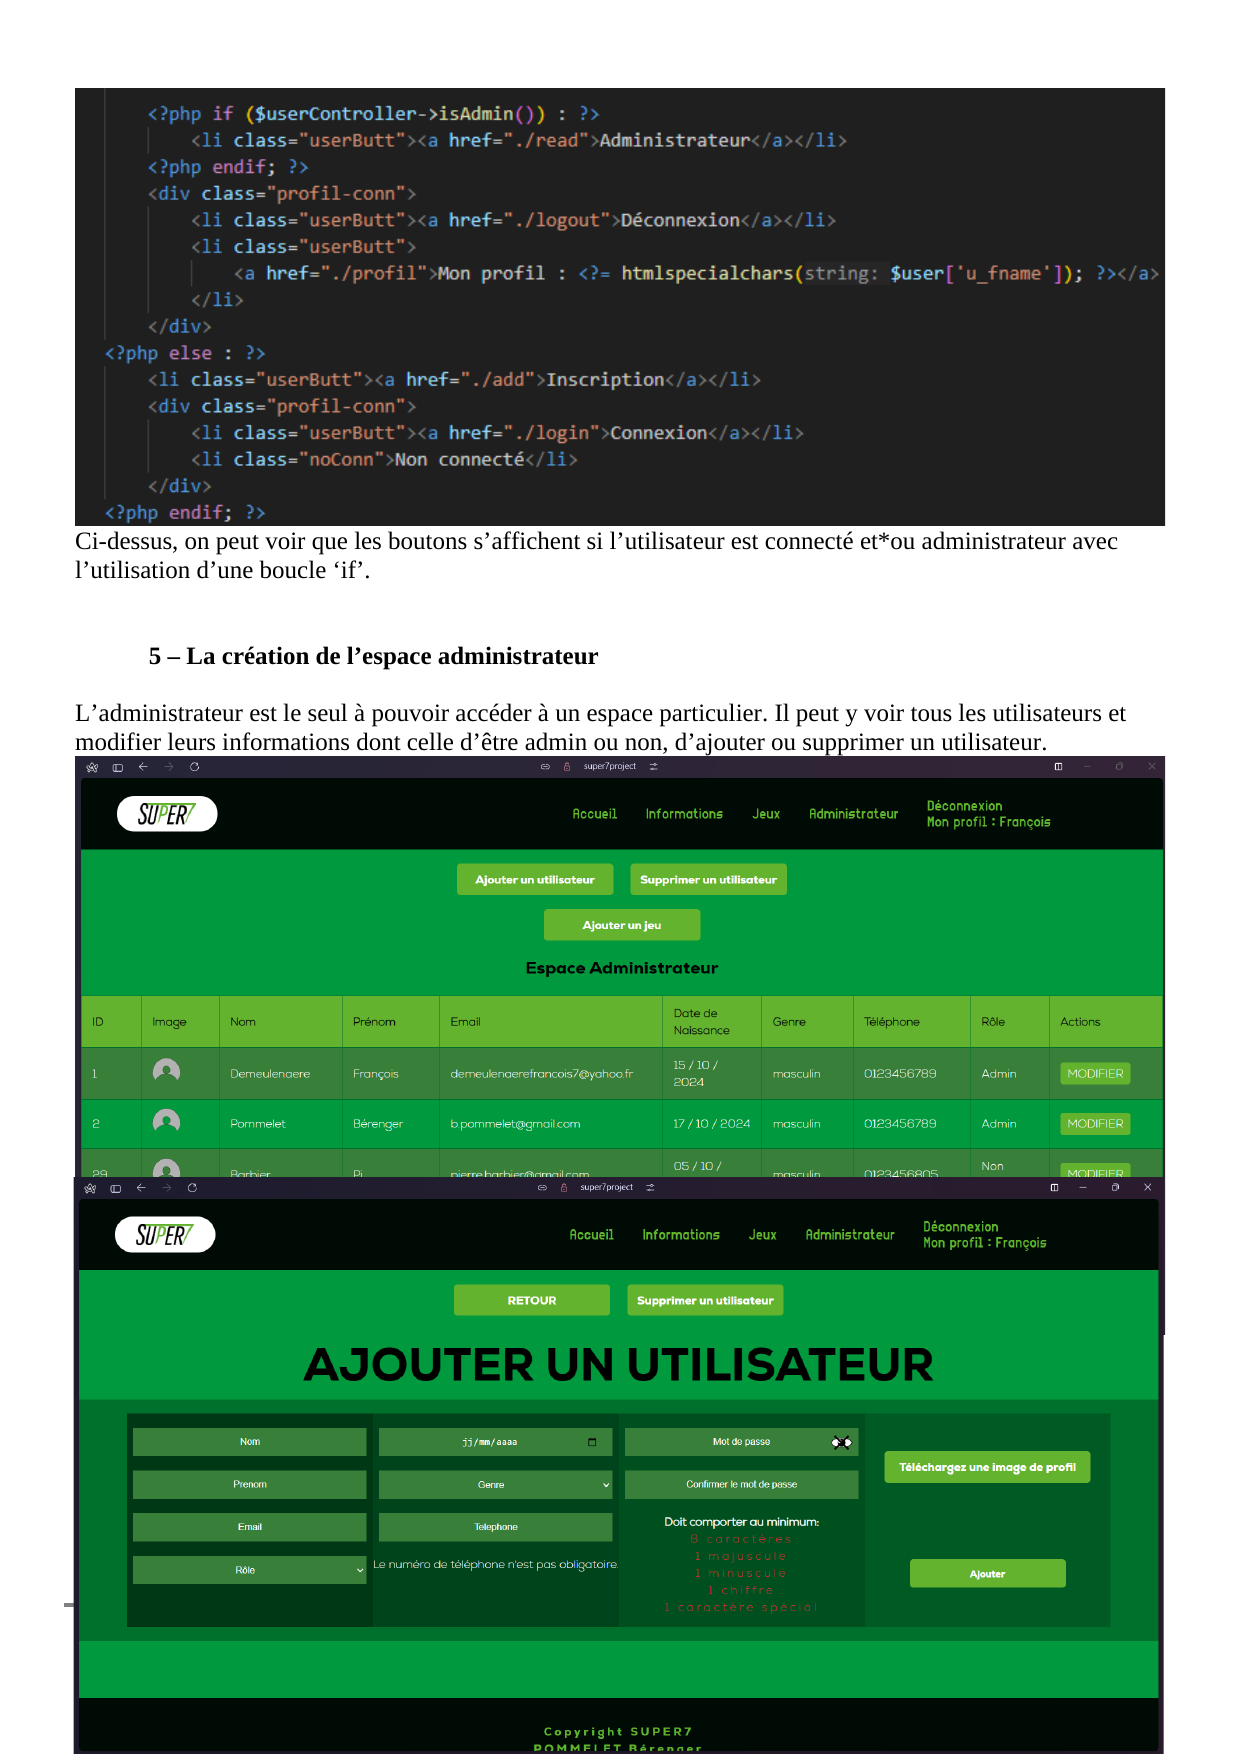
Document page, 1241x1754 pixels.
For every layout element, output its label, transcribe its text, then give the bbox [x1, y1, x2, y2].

text 5 – La création de l’espace administrateur [75, 641, 1165, 670]
text Ci-dessus, on peut voir que les boutons s’affichent si l’utilisateur est connecté et*ou administrateur avec l’utilisation d’une boucle ‘if’. [75, 526, 1165, 583]
picture [73, 756, 1166, 1754]
text L’administrateur est le seul à pouvoir accéder à un espace particulier. Il peut y voir tous les utilisateurs et modifier leurs informations dont celle d’être admin ou non, d’ajouter ou supprimer un utilisateur. [75, 698, 1165, 756]
picture [75, 88, 1166, 526]
